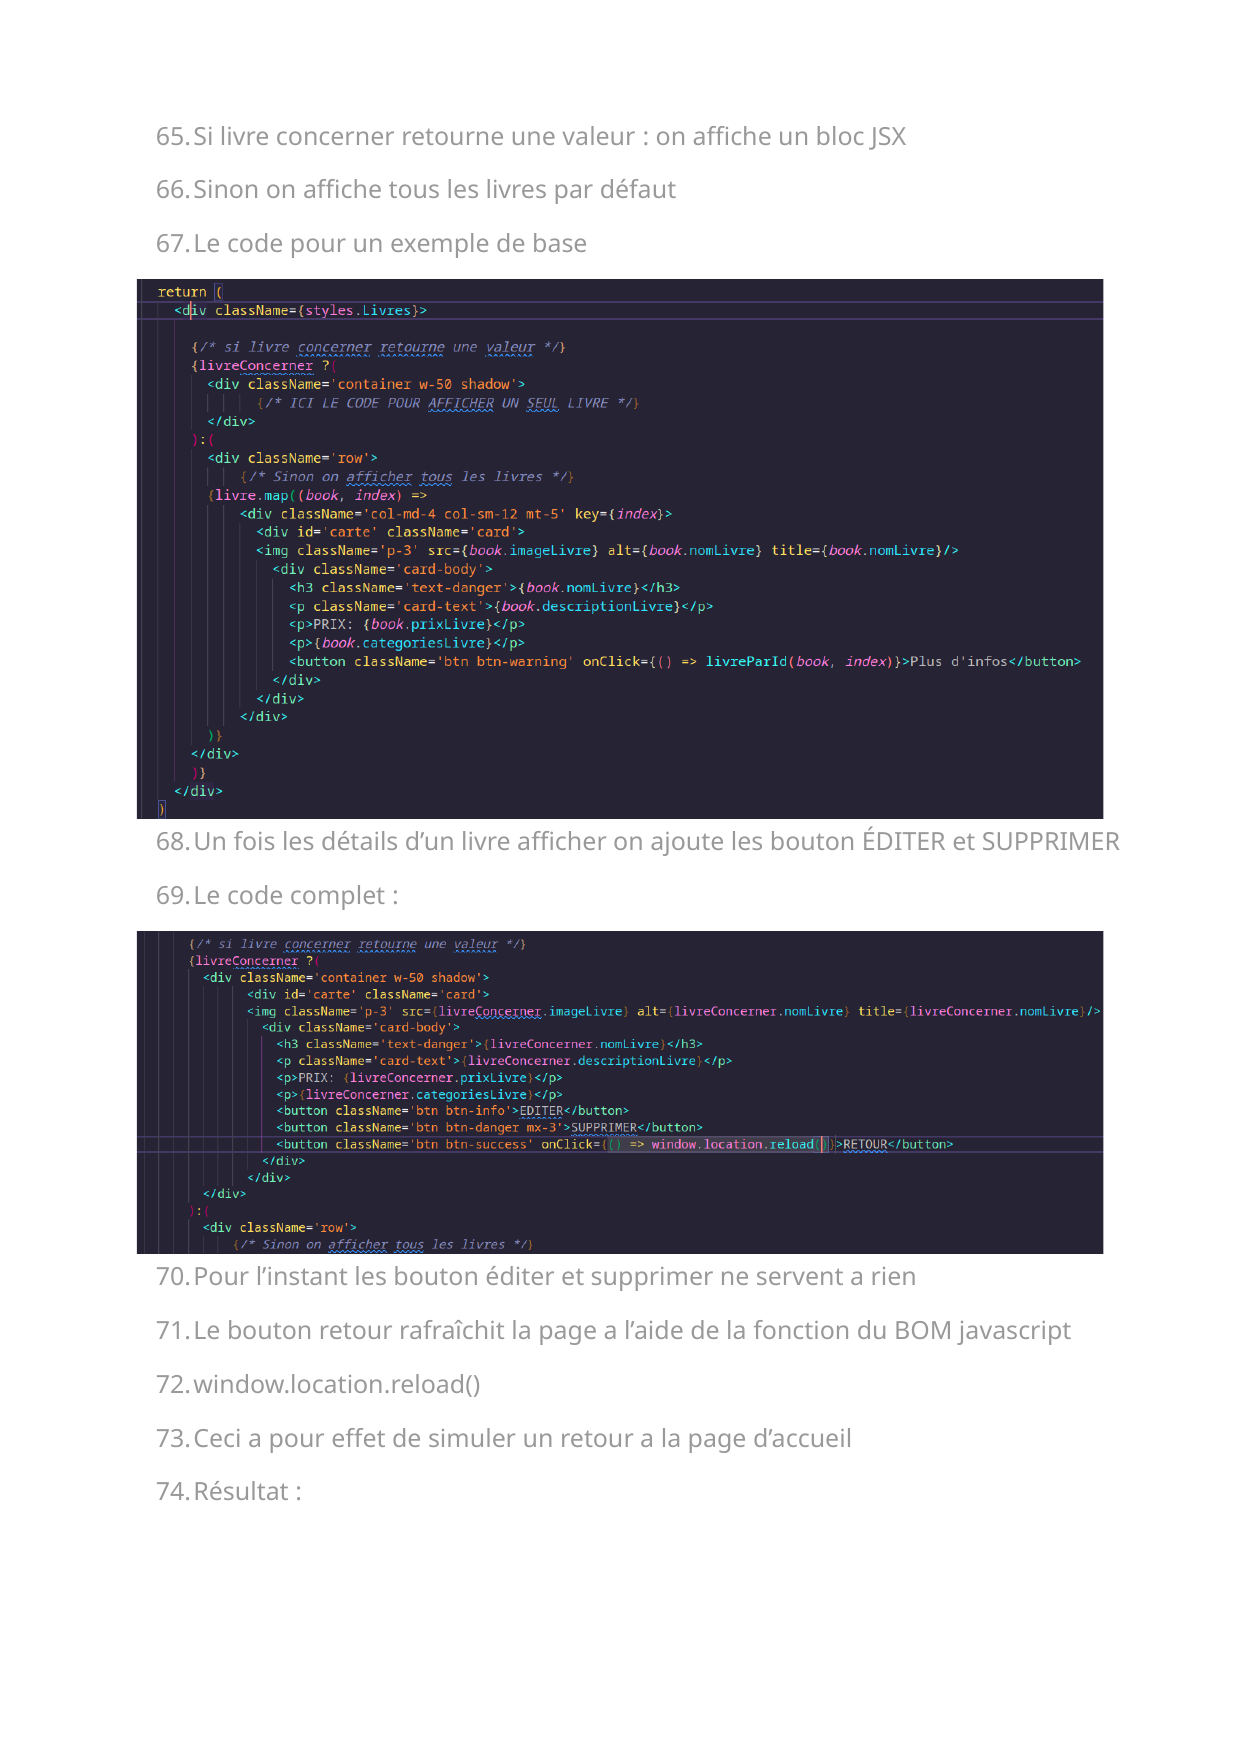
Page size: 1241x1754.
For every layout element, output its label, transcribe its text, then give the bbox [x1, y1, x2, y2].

list Résultat : [156, 1474, 1122, 1508]
list Le code pour un exemple de base [156, 226, 1122, 260]
list Si livre concerner retourne une valeur : on affiche un bloc JSX [156, 118, 1122, 152]
list Sinon on affiche tous les livres par défaut [156, 172, 1122, 206]
list Ceci a pour effet de simuler un retour a la page d’accueil [156, 1420, 1122, 1454]
list Un fois les détails d’un livre afficher on ajoute les bouton ÉDITER et SUPPRIMER [156, 279, 1122, 858]
list Pour l’instant les bouton éditer et supprimer ne servent a rien [156, 931, 1122, 1293]
picture [136, 931, 1104, 1254]
list Le code complet : [156, 878, 1122, 912]
picture [136, 279, 1104, 819]
list Le bouton retour rafraîchit la page a l’aide de la fonction du BOM javascript [156, 1313, 1122, 1347]
list window.location.reload() [156, 1366, 1122, 1401]
